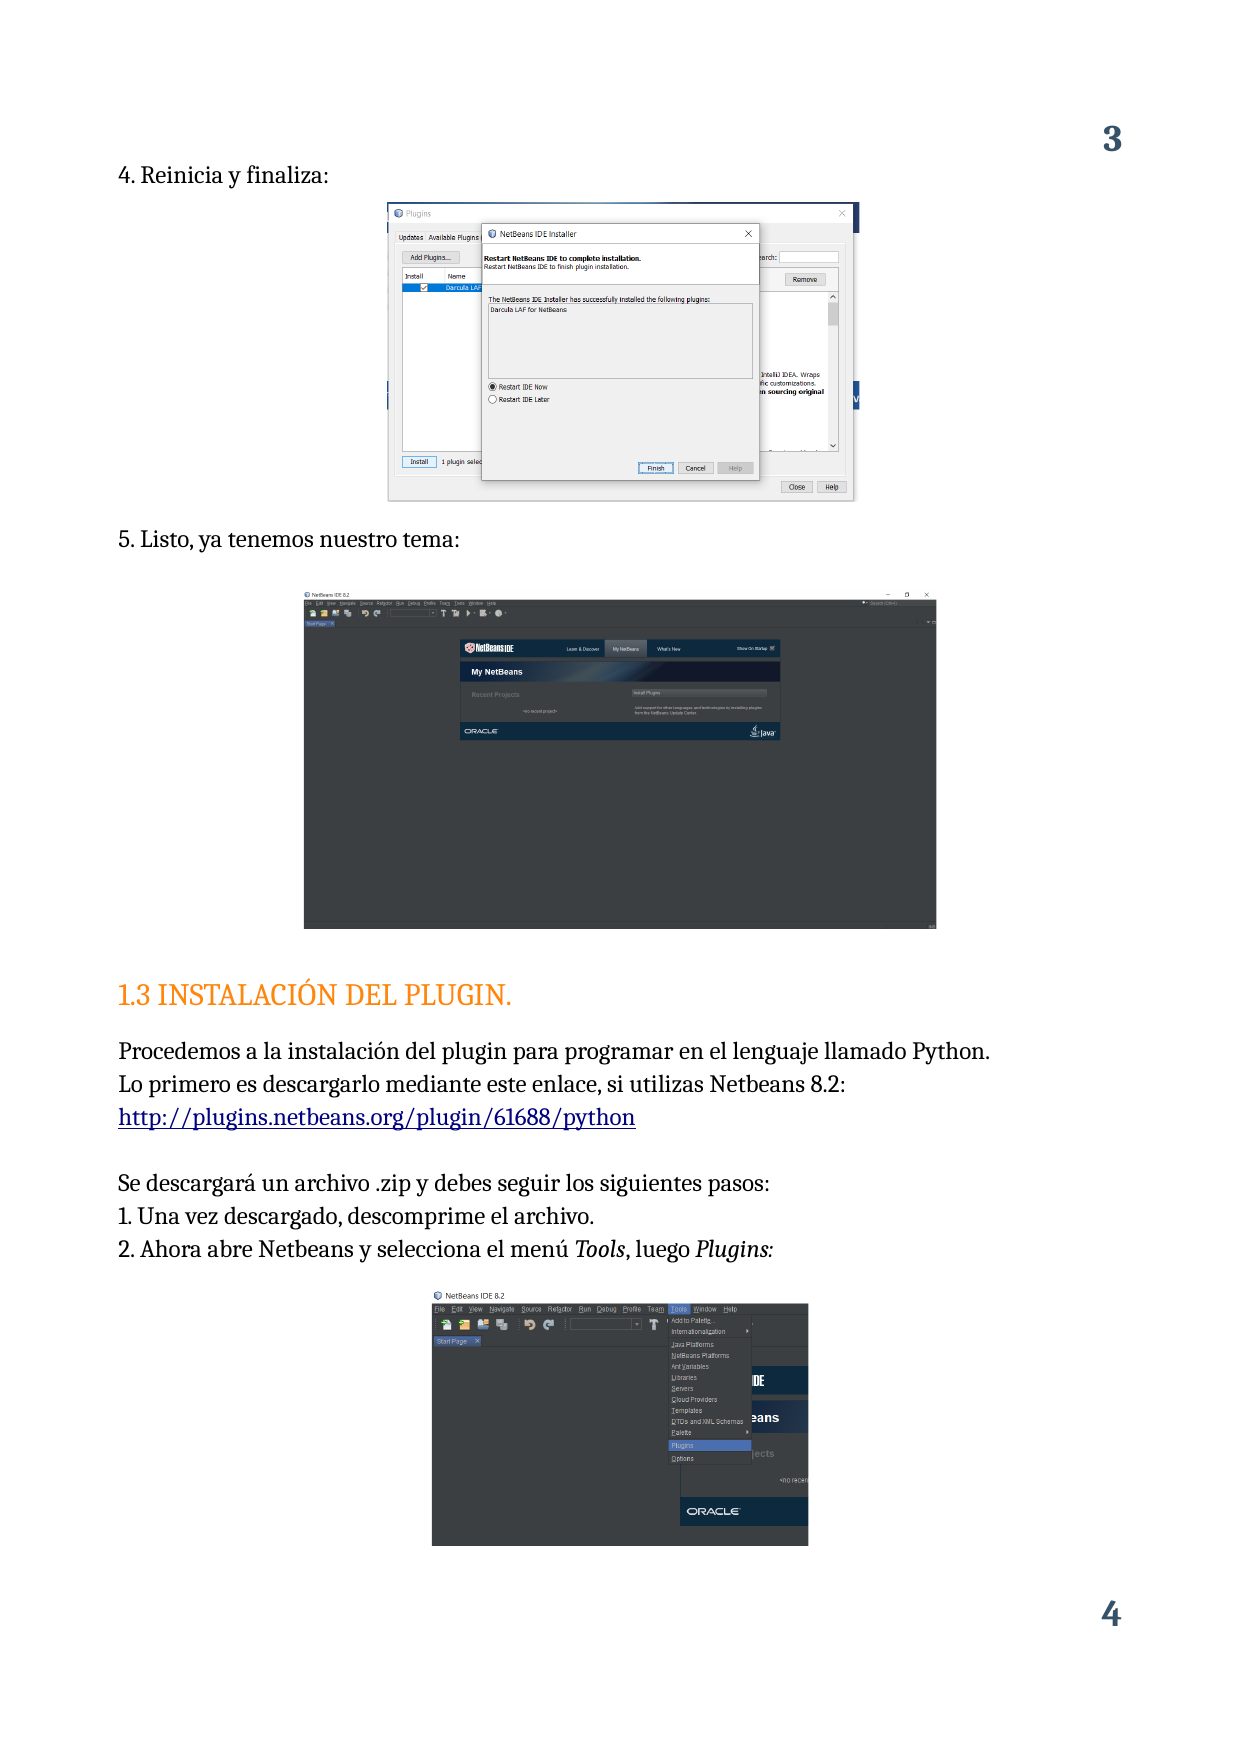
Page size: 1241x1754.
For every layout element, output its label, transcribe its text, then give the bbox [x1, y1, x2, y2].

text 4 [118, 1592, 1122, 1635]
text http://plugins.netbeans.org/plugin/61688/python [118, 1103, 1122, 1132]
picture [387, 202, 860, 502]
picture [303, 590, 937, 929]
text 3 [118, 118, 1122, 161]
text 1. Una vez descargado, descomprime el archivo. [118, 1202, 1122, 1231]
text Lo primero es descargarlo mediante este enlace, si utilizas Netbeans 8.2: [118, 1070, 1122, 1099]
text 5. Listo, ya tenemos nuestro tema: [118, 524, 1122, 553]
text 4. Reinicia y finaliza: [118, 161, 1122, 190]
text 2. Ahora abre Netbeans y selecciona el menú Tools, luego Plugins: [118, 1235, 1122, 1264]
text Se descargará un archivo .zip y debes seguir los siguientes pasos: [118, 1169, 1122, 1198]
text Procedemos a la instalación del plugin para programar en el lenguaje llamado Python. [118, 1037, 1122, 1066]
text 1.3 INSTALACIÓN DEL PLUGIN. [118, 977, 1122, 1013]
